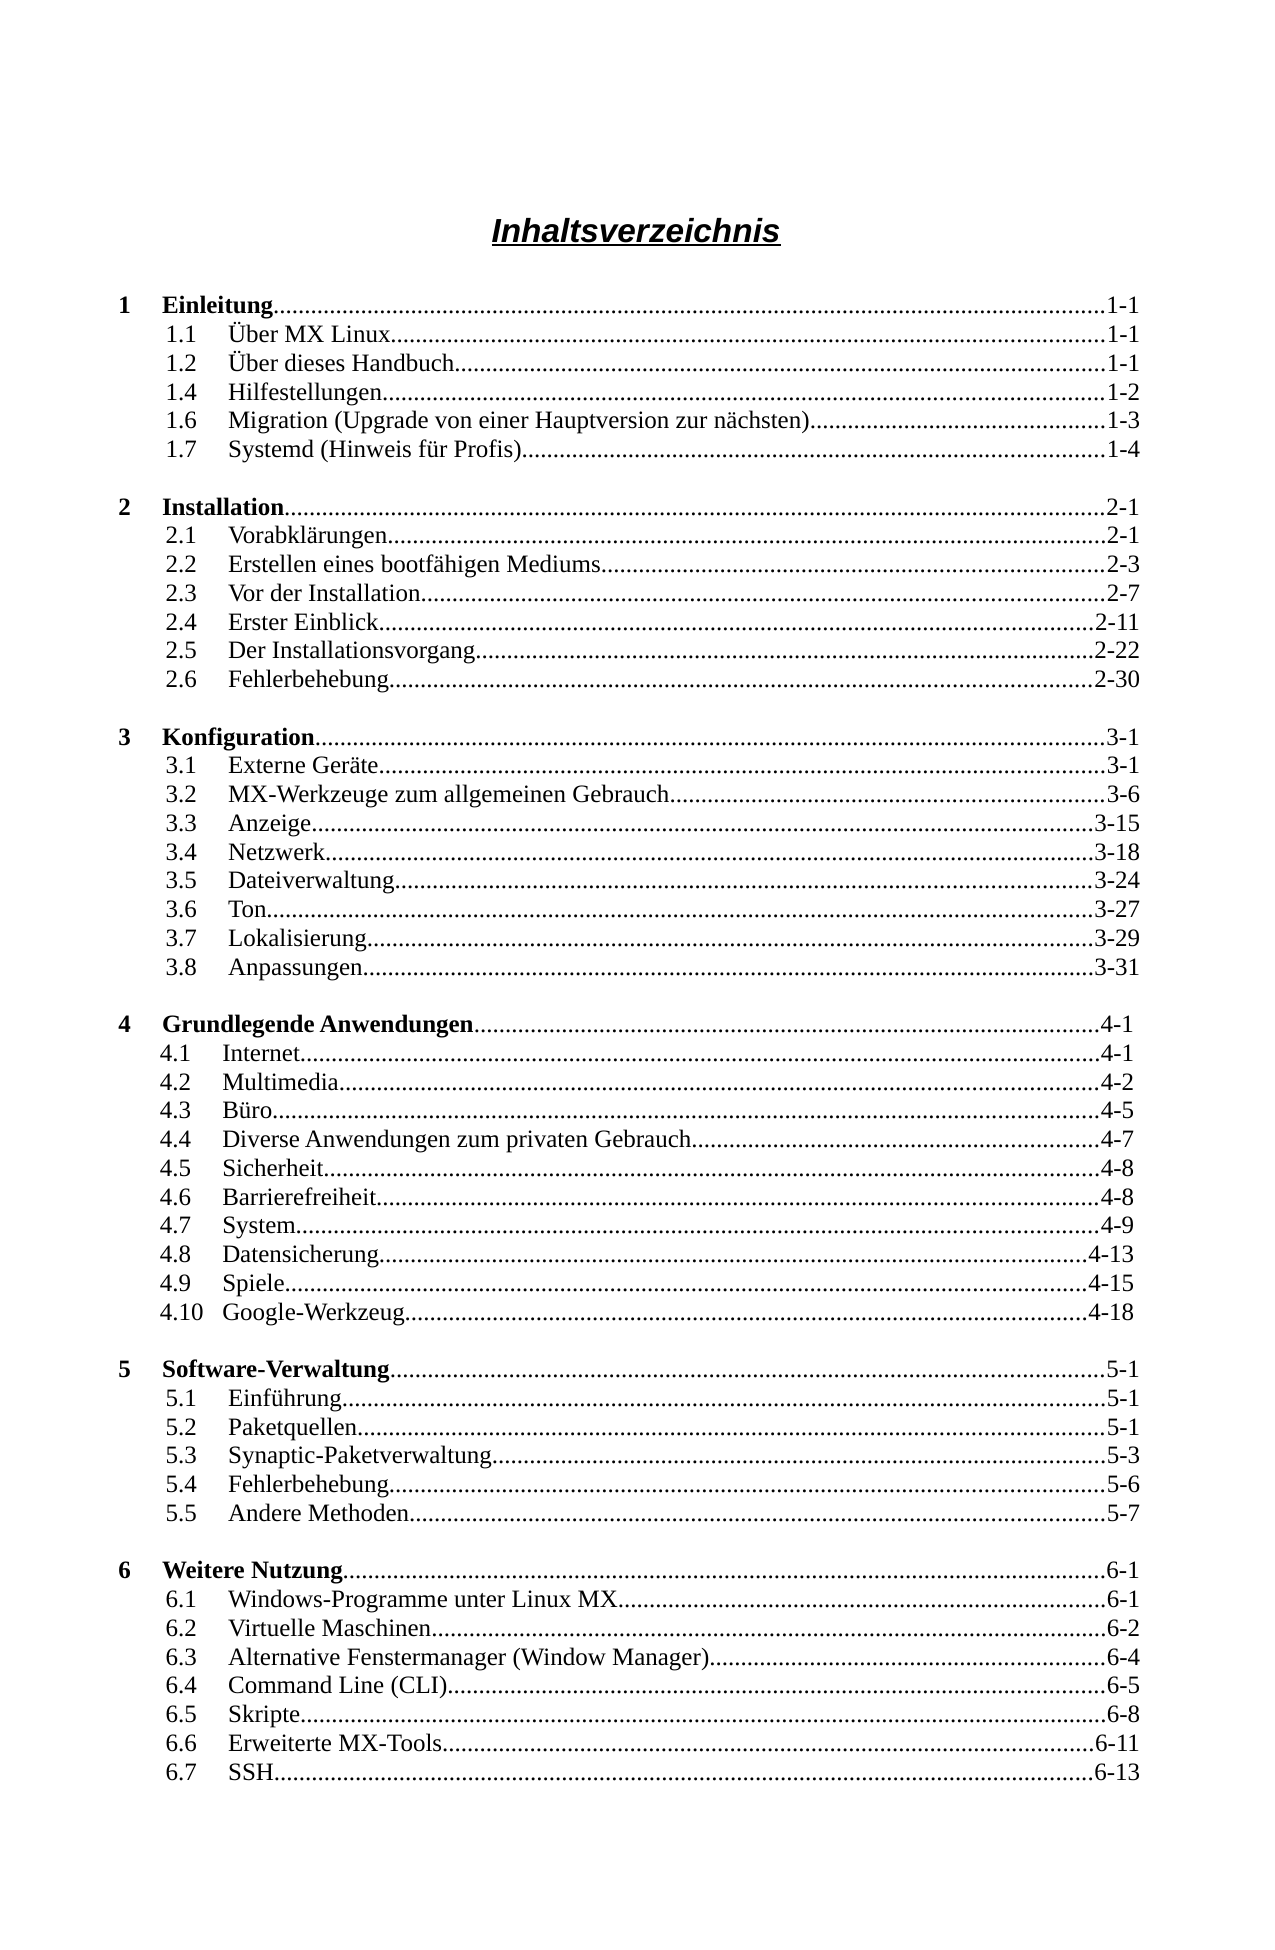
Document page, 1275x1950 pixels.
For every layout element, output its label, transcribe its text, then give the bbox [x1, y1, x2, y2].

text 6.7 SSH 6-13 [1140, 1757, 1157, 1786]
text 2.4 Erster Einblick 2-11 [1140, 607, 1157, 636]
text 4.6 Barrierefreiheit 4-8 [1134, 1182, 1157, 1211]
text 5.1 Einführung 5-1 [1140, 1383, 1157, 1412]
text 5.4 Fehlerbehebung 5-6 [1140, 1469, 1157, 1498]
text 3.4 Netzwerk 3-18 [1140, 837, 1157, 866]
text 4.7 System 4-9 [1134, 1211, 1157, 1239]
text 4.9 Spiele 4-15 [1134, 1268, 1157, 1297]
text 4.5 Sicherheit 4-8 [1134, 1153, 1157, 1182]
text 1.1 Über MX Linux 1-1 [1140, 319, 1157, 348]
text 6.5 Skripte 6-8 [1140, 1699, 1157, 1728]
text 5 Software-Verwaltung 5-1 [1139, 1354, 1157, 1383]
text 2 Installation 2-1 [1139, 492, 1157, 521]
subtitle Inhaltsverzeichnis [118, 211, 1157, 249]
text 1 Einleitung 1-1 [1139, 291, 1157, 319]
text 3 Konfiguration 3-1 [1139, 722, 1157, 751]
text 1.4 Hilfestellungen 1-2 [1140, 377, 1157, 406]
text 4.8 Datensicherung 4-13 [1134, 1239, 1157, 1268]
text 4.10 Google-Werkzeug 4-18 [1134, 1297, 1157, 1326]
text 5.5 Andere Methoden 5-7 [1140, 1498, 1157, 1527]
text 2.1 Vorabklärungen 2-1 [1140, 521, 1157, 549]
text 4.1 Internet 4-1 [1134, 1038, 1157, 1067]
text 3.1 Externe Geräte 3-1 [1140, 751, 1157, 779]
text 3.8 Anpassungen 3-31 [1140, 952, 1157, 981]
text 4 Grundlegende Anwendungen 4-1 [1134, 1009, 1157, 1038]
text 3.7 Lokalisierung 3-29 [1140, 923, 1157, 952]
text 6 Weitere Nutzung 6-1 [1139, 1556, 1157, 1584]
text 5.2 Paketquellen 5-1 [1140, 1412, 1157, 1441]
text 3.3 Anzeige 3-15 [1140, 808, 1157, 837]
text 4.3 Büro 4-5 [1134, 1096, 1157, 1124]
text 4.2 Multimedia 4-2 [1134, 1067, 1157, 1096]
text 3.6 Ton 3-27 [1140, 894, 1157, 923]
text 2.6 Fehlerbehebung 2-30 [1140, 664, 1157, 693]
